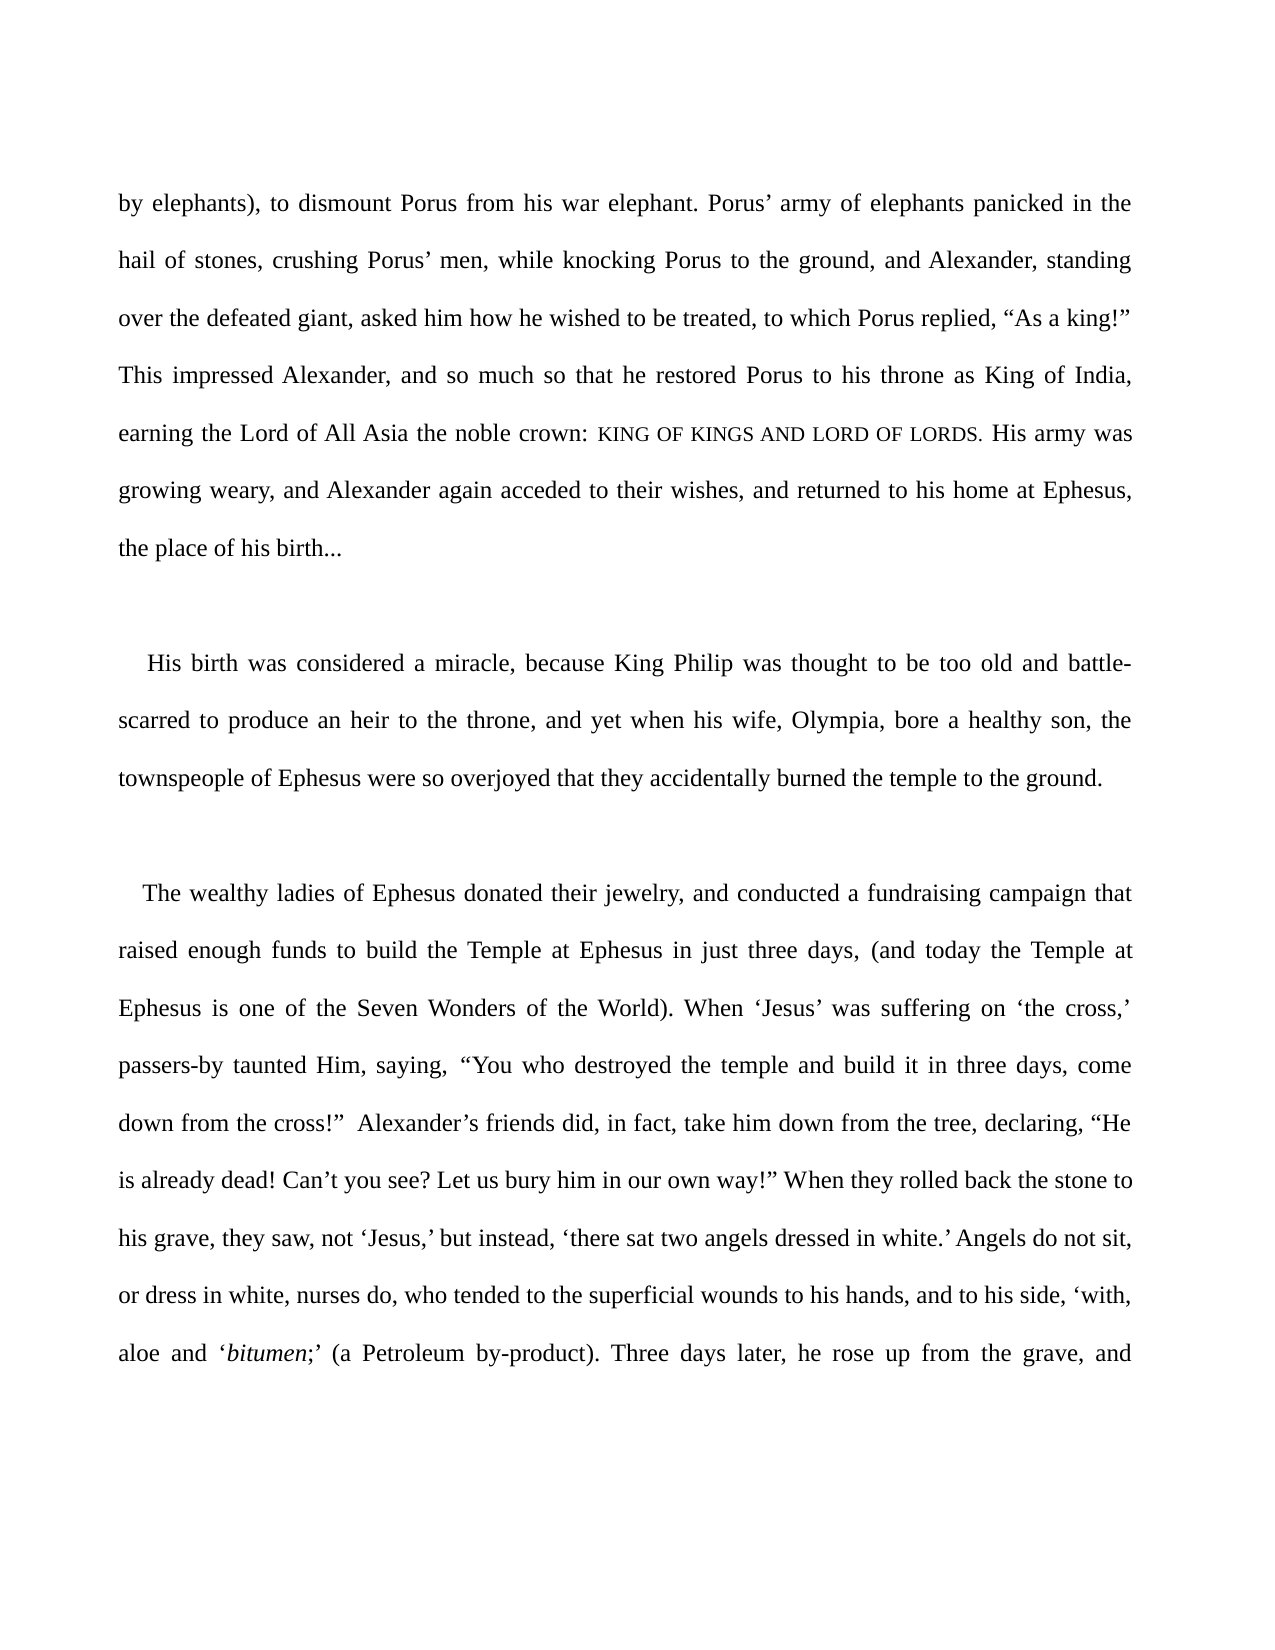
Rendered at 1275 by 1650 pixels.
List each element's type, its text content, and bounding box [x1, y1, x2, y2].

text by elephants), to dismount Porus from his war elephant. Porus’ army of elephants panicked in the hail of stones, crushing Porus’ men, while knocking Porus to the ground, and Alexander, standing over the defeated giant, asked him how he wished to be treated, to which Porus replied, “As a king!” This impressed Alexander, and so much so that he restored Porus to his throne as King of India, earning the Lord of All Asia the noble crown: KING OF KINGS AND LORD OF LORDS. His army was growing weary, and Alexander again acceded to their wishes, and returned to his home at Ephesus, the place of his birth... [118, 188, 1133, 562]
text The wealthy ladies of Ephesus donated their jewelry, and conducted a fundraising campaign that raised enough funds to build the Temple at Ephesus in just three days, (and today the Temple at Ephesus is one of the Seven Wonders of the World). When ‘Jesus’ was suffering on ‘the cross,’ passers-by taunted Him, saying, “You who destroyed the temple and build it in three days, come down from the cross!” Alexander’s friends did, in fact, take him down from the tree, declaring, “He is already dead! Can’t you see? Let us bury him in our own way!” When they rolled back the stone to his grave, they saw, not ‘Jesus,’ but instead, ‘there sat two angels dressed in white.’ Angels do not sit, or dress in white, nurses do, who tended to the superficial wounds to his hands, and to his side, ‘with, aloe and ‘bitumen;’ (a Petroleum by-product). Three days later, he rose up from the grave, and [118, 878, 1133, 1367]
text His birth was considered a miracle, because King Philip was thought to be too old and battle-scarred to produce an heir to the throne, and yet when his wife, Olympia, bore a healthy son, the townspeople of Ephesus were so overjoyed that they accidentally burned the temple to the ground. [118, 648, 1133, 792]
